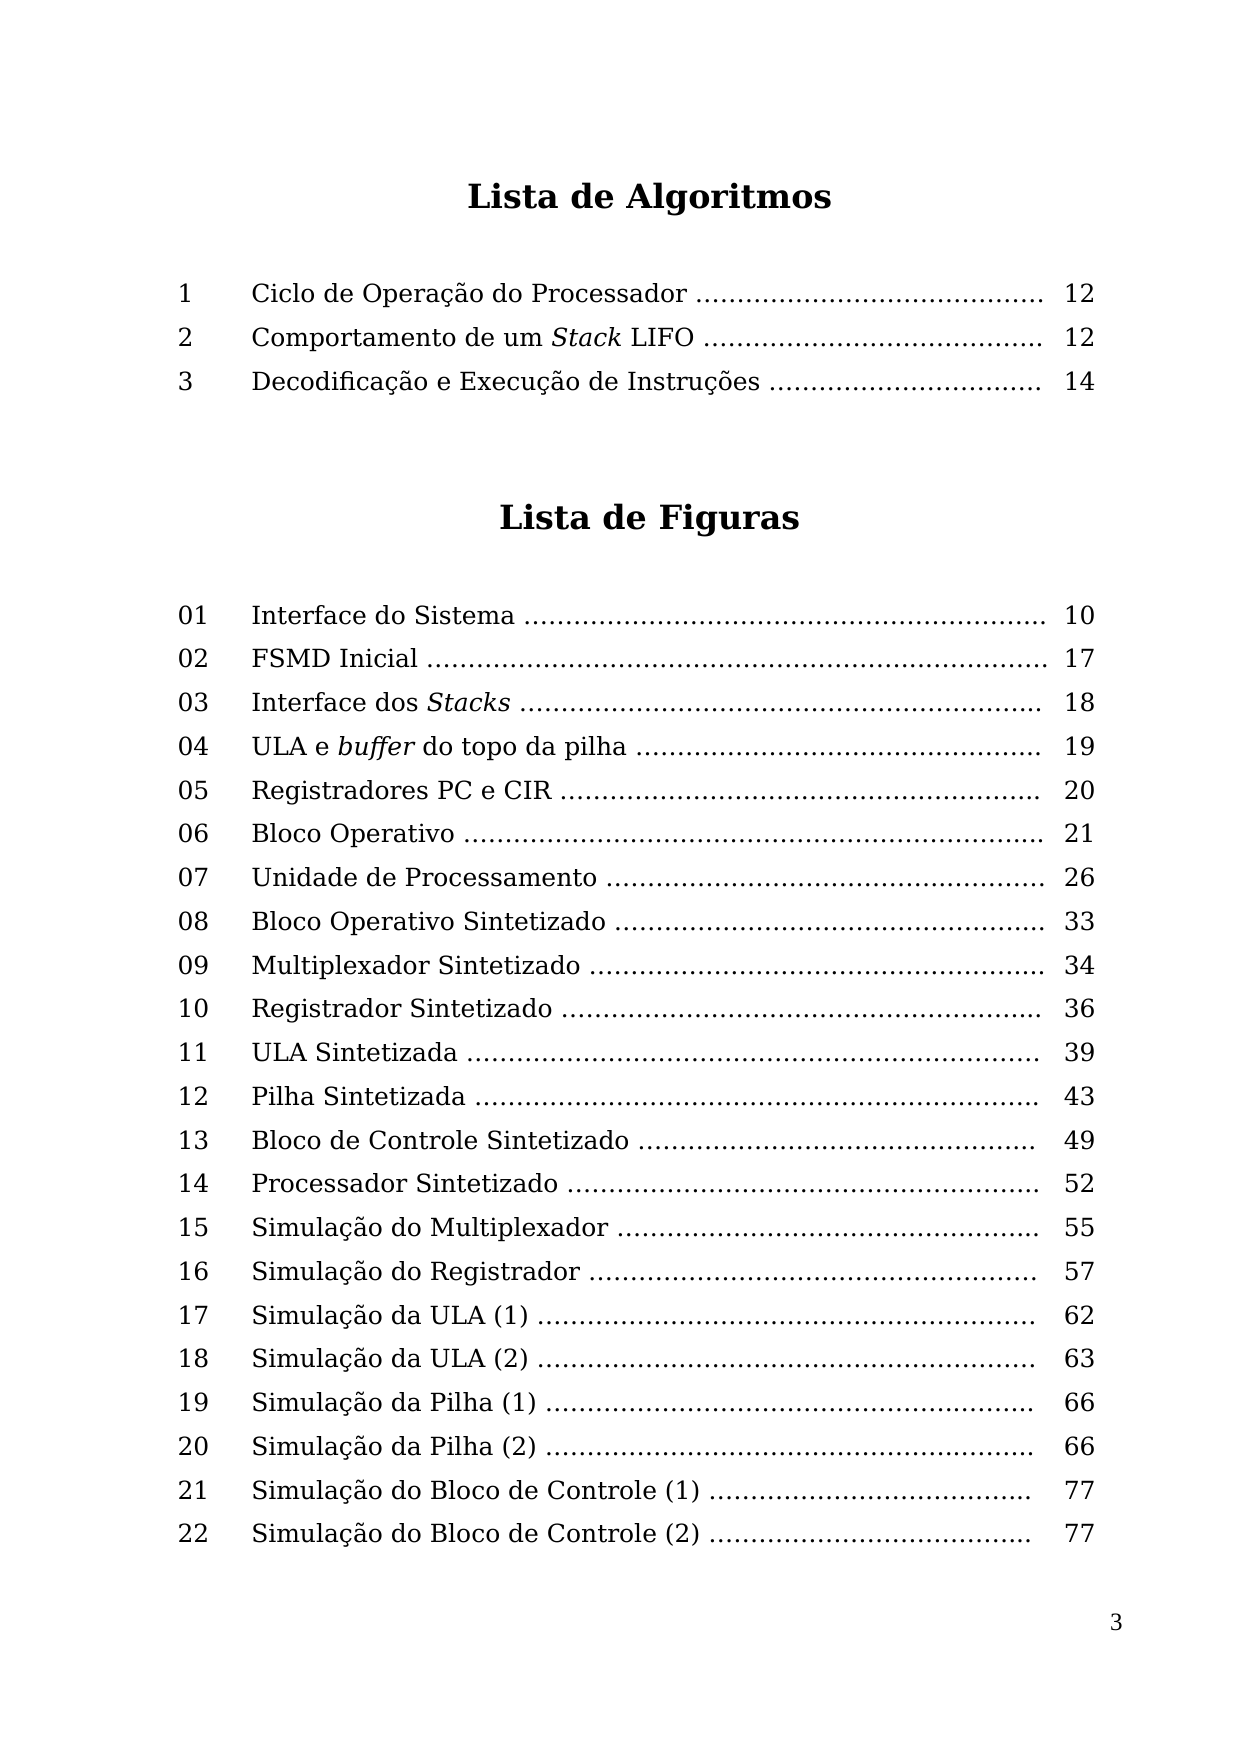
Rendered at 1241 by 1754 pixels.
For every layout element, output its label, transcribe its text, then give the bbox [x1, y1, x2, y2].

text 15 Simulação do Multiplexador …………………………………………... 55 [177, 1213, 1122, 1243]
text 17 Simulação da ULA (1) …………………………………………………… 62 [177, 1301, 1122, 1330]
text 1 Ciclo de Operação do Processador …………………………………… 12 [177, 280, 1122, 309]
text 07 Unidade de Processamento …………………………………..………… 26 [177, 863, 1122, 893]
text 09 Multiplexador Sintetizado …………………………………………….... 34 [177, 951, 1122, 980]
text 2 Comportamento de um Stack LIFO ………………………………….. 12 [177, 323, 1122, 353]
text 11 ULA Sintetizada …………………………………………………………… 39 [177, 1038, 1122, 1068]
text 21 Simulação do Bloco de Controle (1) ………………………………... 77 [177, 1476, 1122, 1505]
text 13 Bloco de Controle Sintetizado ………………………………………... 49 [177, 1126, 1122, 1155]
text 20 Simulação da Pilha (2) …………………………………………..……... 66 [177, 1432, 1122, 1461]
text 01 Interface do Sistema ……………………………………………………... 10 [177, 601, 1122, 630]
text 02 FSMD Inicial …………………………………………………...……..……. 17 [177, 645, 1122, 674]
text 18 Simulação da ULA (2) …………………………………………………… 63 [177, 1345, 1122, 1374]
text 05 Registradores PC e CIR ……………………….………………………... 20 [177, 776, 1122, 805]
text 3 Decodificação e Execução de Instruções ………………………..…. 14 [177, 367, 1122, 396]
text 03 Interface dos Stacks ……………………………………………………... 18 [177, 688, 1122, 718]
text 08 Bloco Operativo Sintetizado ………………………………………….... 33 [177, 907, 1122, 936]
text 12 Pilha Sintetizada ………………………………………………………….. 43 [177, 1082, 1122, 1111]
text 19 Simulação da Pilha (1) …………………………………………..……... 66 [177, 1388, 1122, 1418]
text 10 Registrador Sintetizado ……………………………………………….... 36 [177, 995, 1122, 1024]
text 14 Processador Sintetizado ………………………………………………... 52 [177, 1170, 1122, 1199]
text Lista de Algoritmos [177, 177, 1122, 216]
text 04 ULA e buffer do topo da pilha ……………………………….………... 19 [177, 732, 1122, 761]
text Lista de Figuras [177, 498, 1122, 538]
text 16 Simulação do Registrador ……………………………………………… 57 [177, 1257, 1122, 1286]
text 22 Simulação do Bloco de Controle (2) ………………………………... 77 [177, 1520, 1122, 1549]
text 06 Bloco Operativo ………………………………………………………….... 21 [177, 820, 1122, 849]
